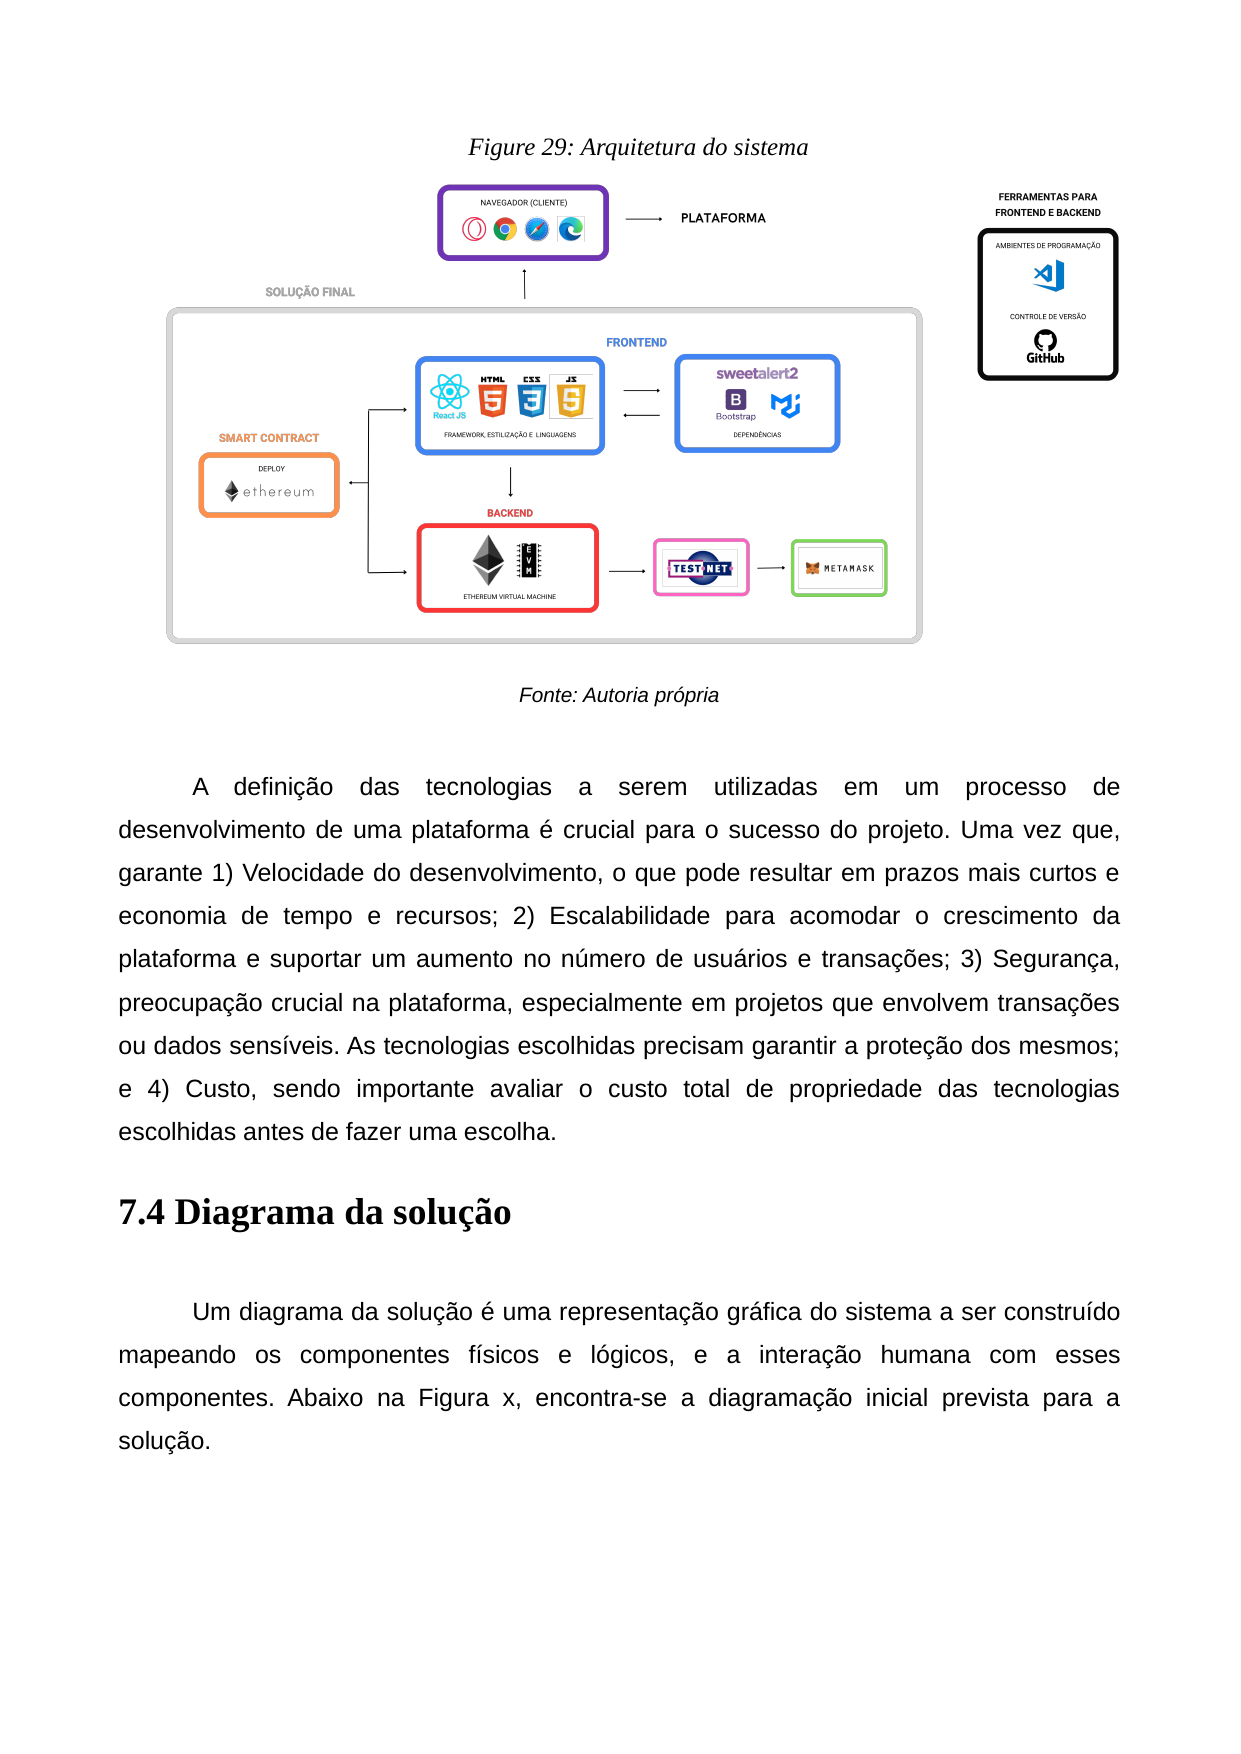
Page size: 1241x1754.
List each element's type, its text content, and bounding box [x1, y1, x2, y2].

subtitle 7.4 Diagrama da solução [118, 1189, 1122, 1233]
text Fonte: Autoria própria [118, 118, 1142, 707]
text A definição das tecnologias a serem utilizadas em um processo de desenvolvimento de uma plataforma é crucial para o sucesso do projeto. Uma vez que, garante 1) Velocidade do desenvolvimento, o que pode resultar em prazos mais curtos e economia de tempo e recursos; 2) Escalabilidade para acomodar o crescimento da plataforma e suportar um aumento no número de usuários e transações; 3) Segurança, preocupação crucial na plataforma, especialmente em projetos que envolvem transações ou dados sensíveis. As tecnologias escolhidas precisam garantir a proteção dos mesmos; e 4) Custo, sendo importante avaliar o custo total de propriedade das tecnologias escolhidas antes de fazer uma escolha. [118, 772, 1122, 1146]
picture [137, 161, 1142, 663]
text Um diagrama da solução é uma representação gráfica do sistema a ser construído mapeando os componentes físicos e lógicos, e a interação humana com esses componentes. Abaixo na Figura x, encontra-se a diagramação inicial prevista para a solução. [118, 1297, 1122, 1455]
text Figure 29: Arquitetura do sistema [138, 132, 1142, 161]
